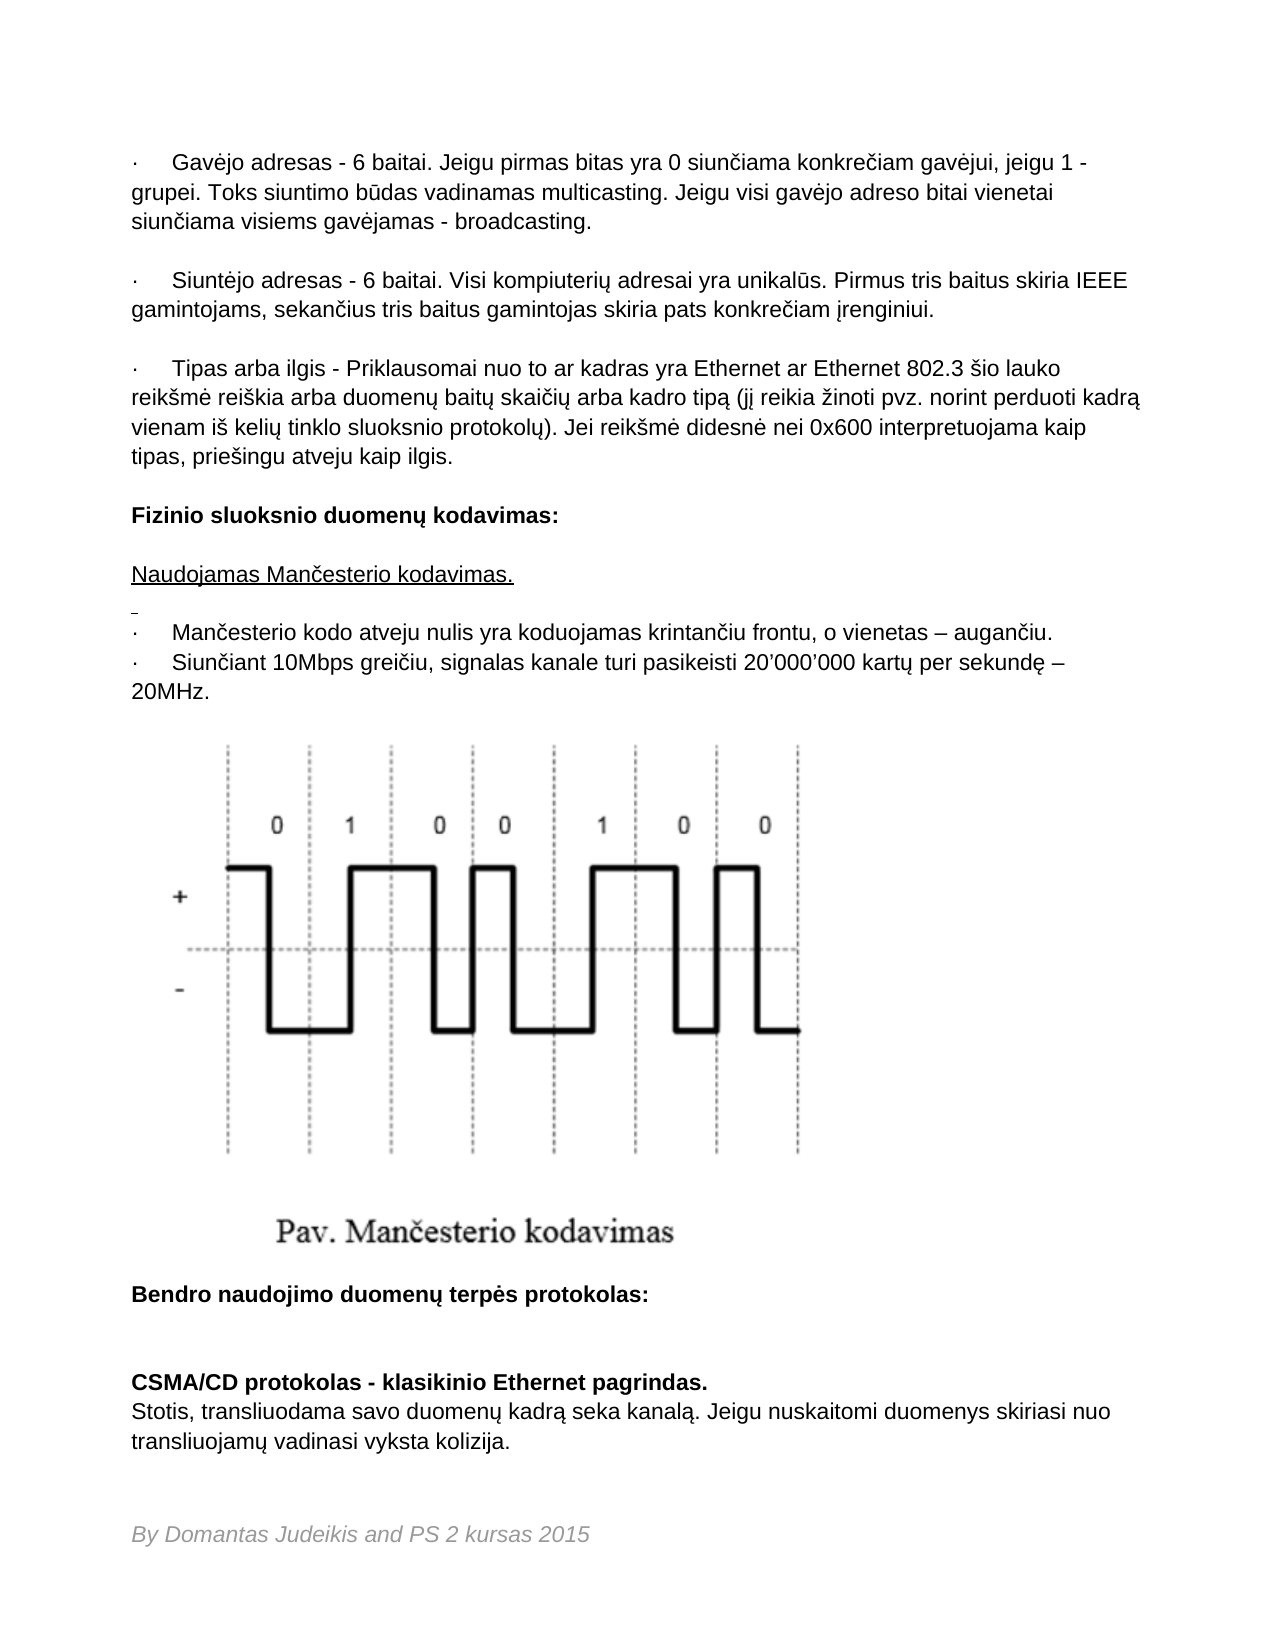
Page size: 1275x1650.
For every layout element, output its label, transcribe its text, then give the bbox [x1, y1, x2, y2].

text Bendro naudojimo duomenų terpės protokolas: [131, 1282, 1144, 1307]
picture [150, 726, 822, 1263]
text Fizinio sluoksnio duomenų kodavimas: [131, 502, 1144, 528]
text · Mančesterio kodo atveju nulis yra koduojamas krintančiu frontu, o vienetas – augančiu. [131, 620, 1144, 646]
text Stotis, transliuodama savo duomenų kadrą seka kanalą. Jeigu nuskaitomi duomenys skiriasi nuo transliuojamų vadinasi vyksta kolizija. [131, 1399, 1144, 1454]
text · Siuntėjo adresas - 6 baitai. Visi kompiuterių adresai yra unikalūs. Pirmus tris baitus skiria IEEE gamintojams, sekančius tris baitus gamintojas skiria pats konkrečiam įrenginiui. [131, 267, 1144, 322]
text CSMA/CD protokolas - klasikinio Ethernet pagrindas. [131, 1370, 1144, 1395]
text · Tipas arba ilgis - Priklausomai nuo to ar kadras yra Ethernet ar Ethernet 802.3 šio lauko reikšmė reiškia arba duomenų baitų skaičių arba kadro tipą (jį reikia žinoti pvz. norint perduoti kadrą vienam iš kelių tinklo sluoksnio protokolų). Jei reikšmė didesnė nei 0x600 interpretuojama kaip tipas, priešingu atveju kaip ilgis. [131, 356, 1144, 469]
text · Gavėjo adresas - 6 baitai. Jeigu pirmas bitas yra 0 siunčiama konkrečiam gavėjui, jeigu 1 - grupei. Toks siuntimo būdas vadinamas multicasting. Jeigu visi gavėjo adreso bitai vienetai siunčiama visiems gavėjamas - broadcasting. [131, 150, 1144, 234]
text Naudojamas Mančesterio kodavimas. [131, 561, 1144, 587]
text · Siunčiant 10Mbps greičiu, signalas kanale turi pasikeisti 20’000’000 kartų per sekundę – 20MHz. [131, 649, 1144, 704]
